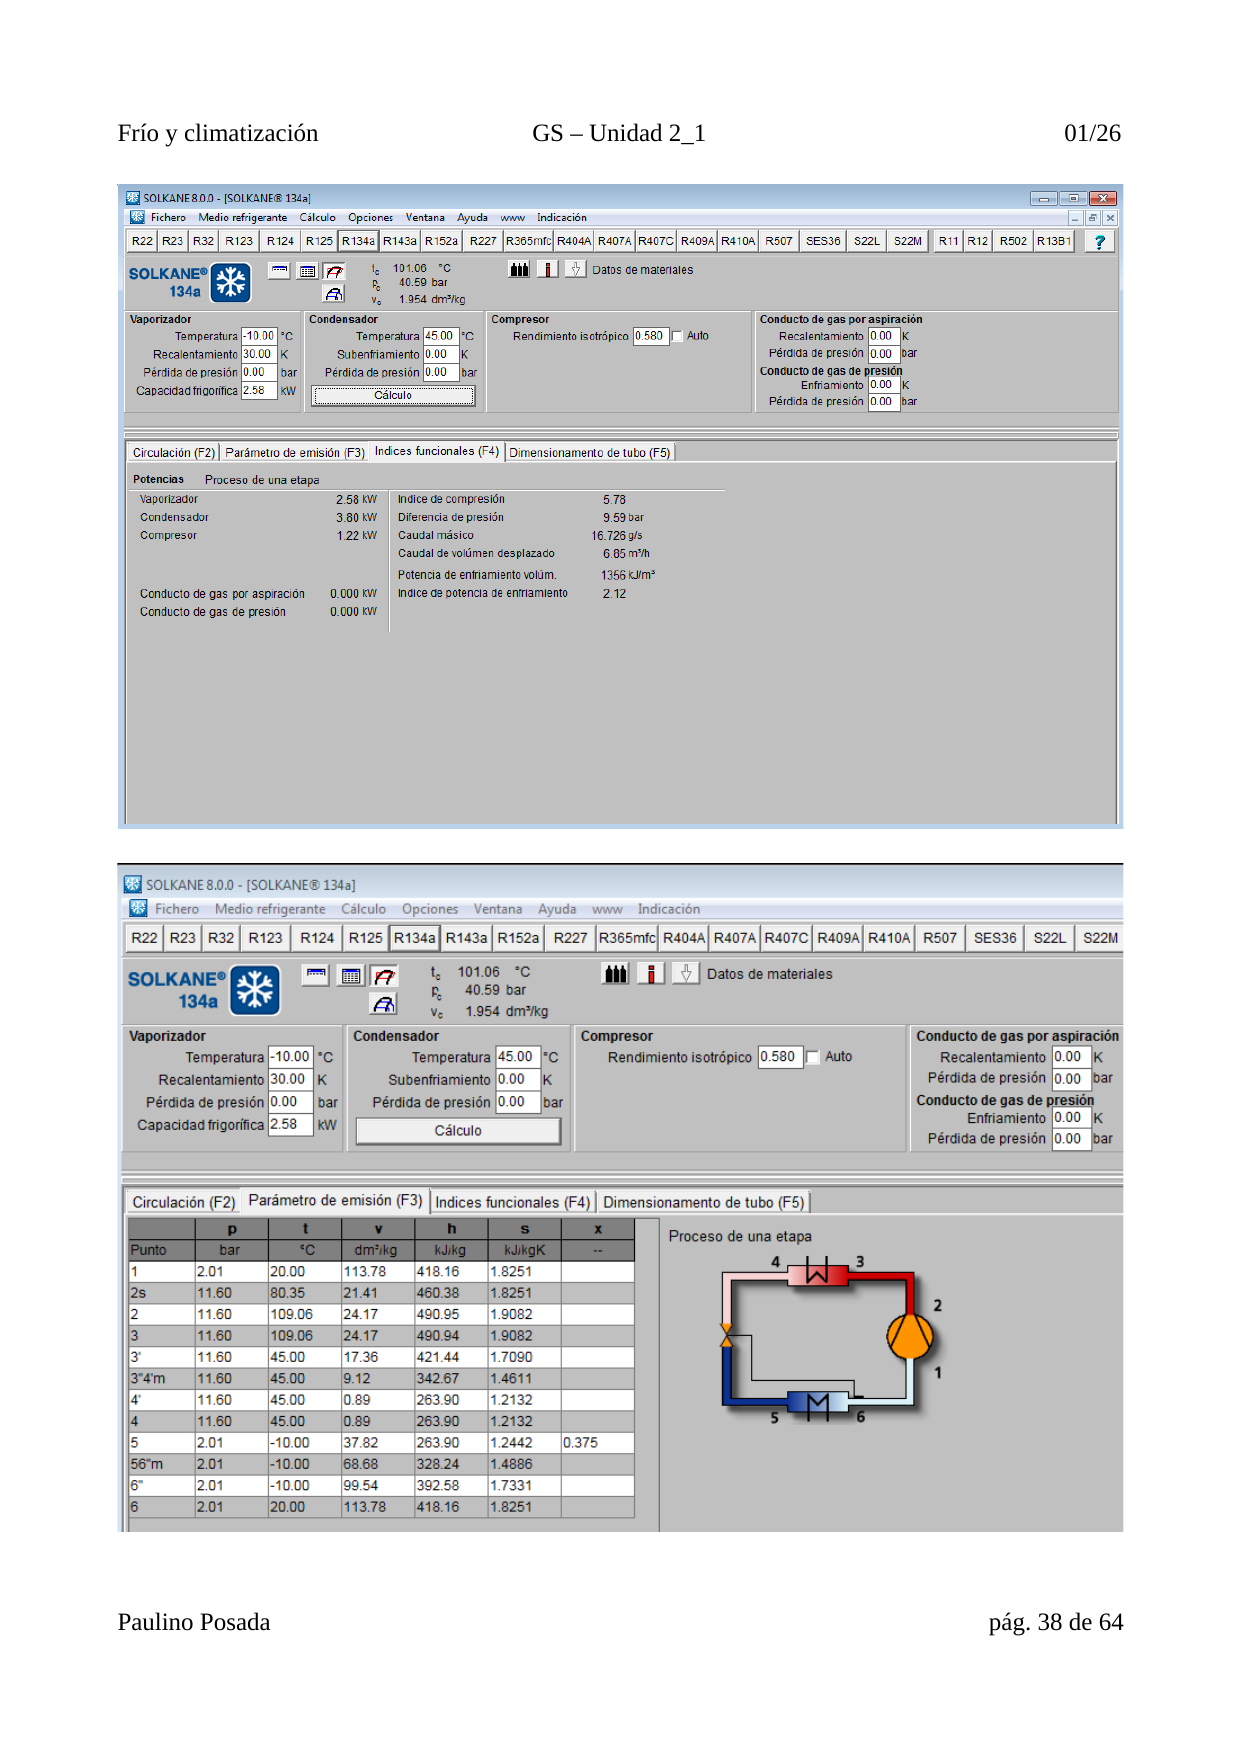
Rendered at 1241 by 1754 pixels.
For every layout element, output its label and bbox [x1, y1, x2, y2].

picture [117, 184, 1124, 829]
picture [117, 863, 1124, 1532]
